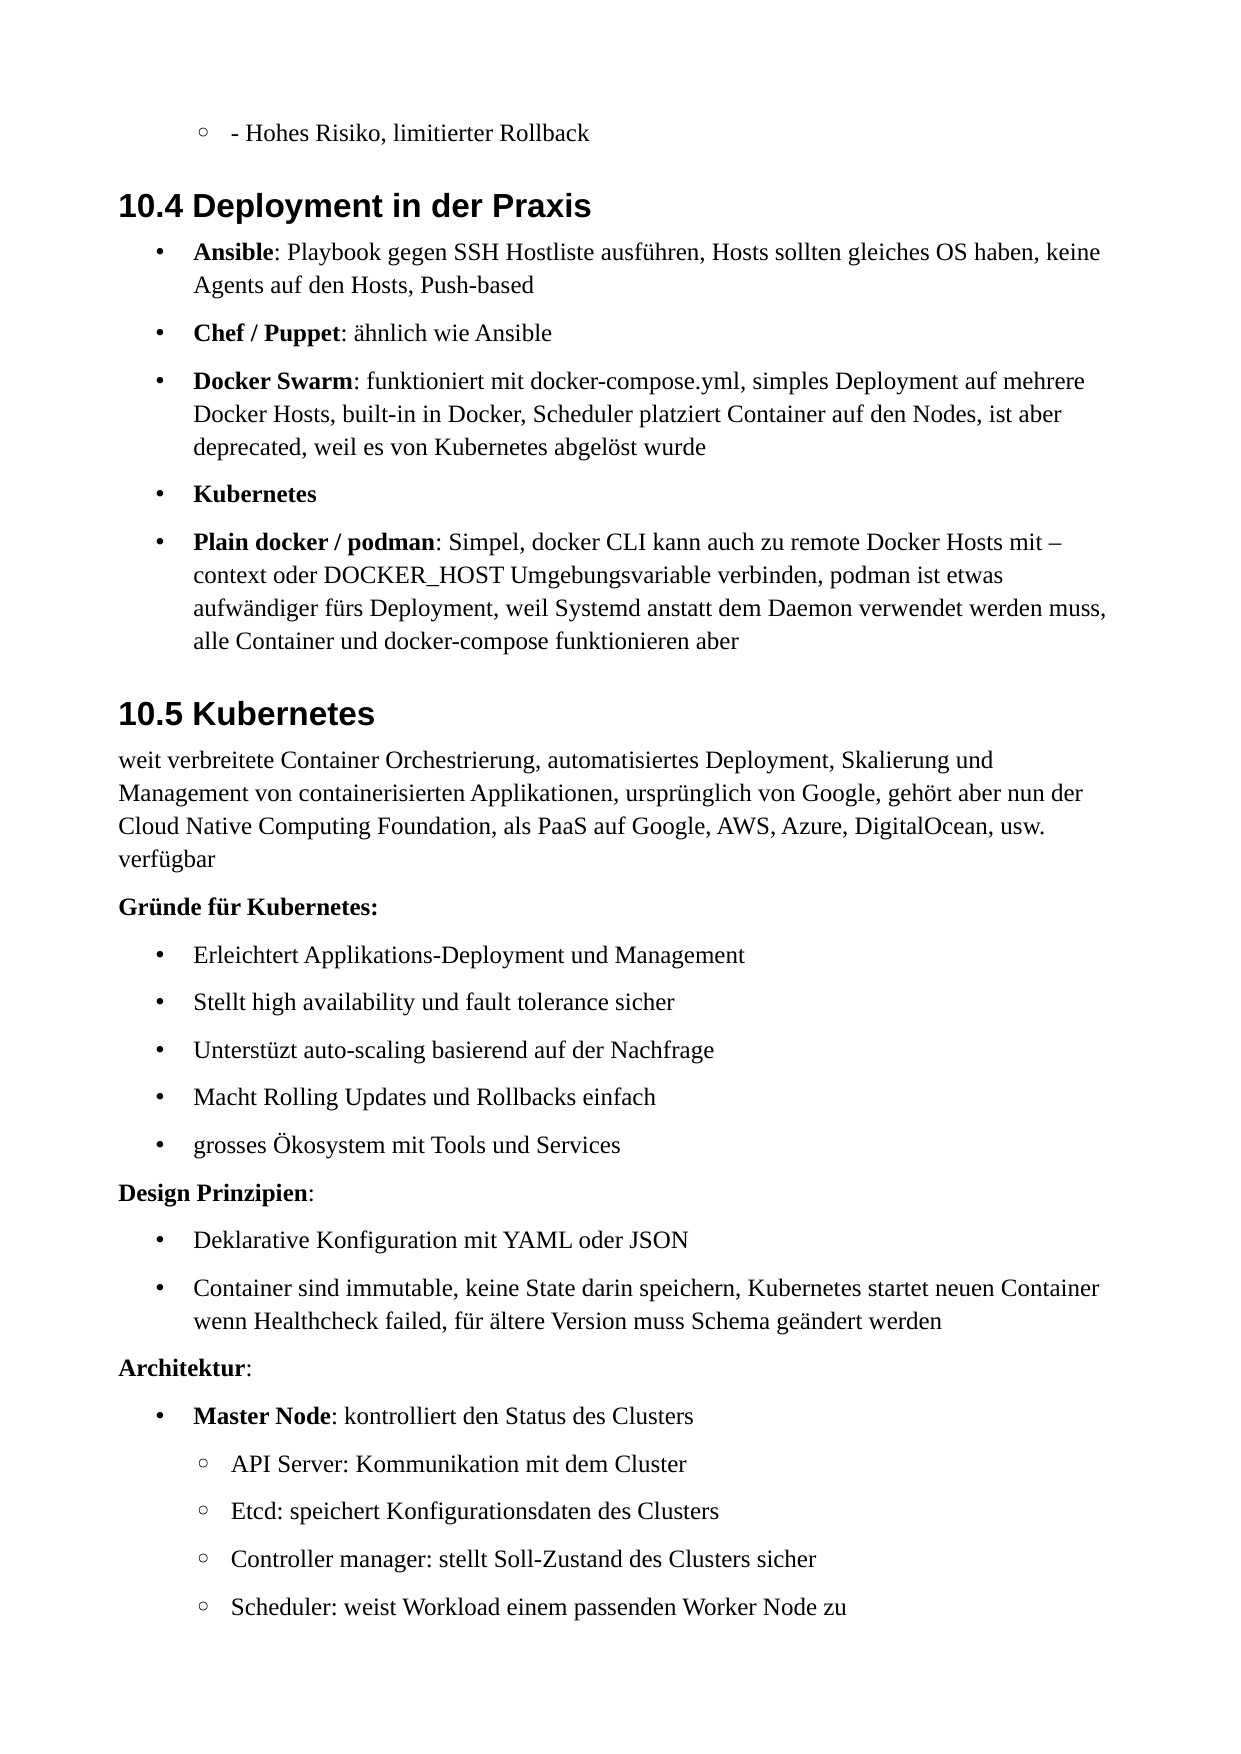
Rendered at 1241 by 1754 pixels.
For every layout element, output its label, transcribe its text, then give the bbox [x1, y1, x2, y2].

text Design Prinzipien: [118, 1178, 1122, 1206]
text weit verbreitete Container Orchestrierung, automatisiertes Deployment, Skalierung und Management von containerisierten Applikationen, ursprünglich von Google, gehört aber nun der Cloud Native Computing Foundation, als PaaS auf Google, AWS, Azure, DigitalOcean, usw. verfügbar [118, 745, 1122, 873]
list Erleichtert Applikations-Deployment und Management [156, 940, 1122, 968]
text Gründe für Kubernetes: [118, 892, 1122, 921]
list Ansible: Playbook gegen SSH Hostliste ausführen, Hosts sollten gleiches OS haben, keine Agents auf den Hosts, Push-based [156, 237, 1122, 299]
list grosses Ökosystem mit Tools und Services [156, 1130, 1122, 1159]
list Scheduler: weist Workload einem passenden Worker Node zu [193, 1592, 1122, 1620]
list Docker Swarm: funktioniert mit docker-compose.yml, simples Deployment auf mehrere Docker Hosts, built-in in Docker, Scheduler platziert Container auf den Nodes, ist aber deprecated, weil es von Kubernetes abgelöst wurde [156, 366, 1122, 461]
text Architektur: [118, 1353, 1122, 1382]
list Deklarative Konfiguration mit YAML oder JSON [156, 1225, 1122, 1254]
list Kubernetes [156, 479, 1122, 508]
list Macht Rolling Updates und Rollbacks einfach [156, 1082, 1122, 1111]
list API Server: Kommunikation mit dem Cluster [193, 1449, 1122, 1477]
list Master Node: kontrolliert den Status des Clusters [156, 1401, 1122, 1430]
list Etcd: speichert Konfigurationsdaten des Clusters [193, 1496, 1122, 1525]
list Controller manager: stellt Soll-Zustand des Clusters sicher [193, 1544, 1122, 1573]
subtitle Kubernetes [118, 694, 1122, 733]
subtitle Deployment in der Praxis [118, 187, 1122, 225]
list Plain docker / podman: Simpel, docker CLI kann auch zu remote Docker Hosts mit –context oder DOCKER_HOST Umgebungsvariable verbinden, podman ist etwas aufwändiger fürs Deployment, weil Systemd anstatt dem Daemon verwendet werden muss, alle Container und docker-compose funktionieren aber [156, 527, 1122, 655]
list - Hohes Risiko, limitierter Rollback [193, 118, 1122, 147]
list Chef / Puppet: ähnlich wie Ansible [156, 318, 1122, 347]
list Container sind immutable, keine State darin speichern, Kubernetes startet neuen Container wenn Healthcheck failed, für ältere Version muss Schema geändert werden [156, 1273, 1122, 1335]
list Stellt high availability und fault tolerance sicher [156, 987, 1122, 1016]
list Unterstüzt auto-scaling basierend auf der Nachfrage [156, 1035, 1122, 1064]
